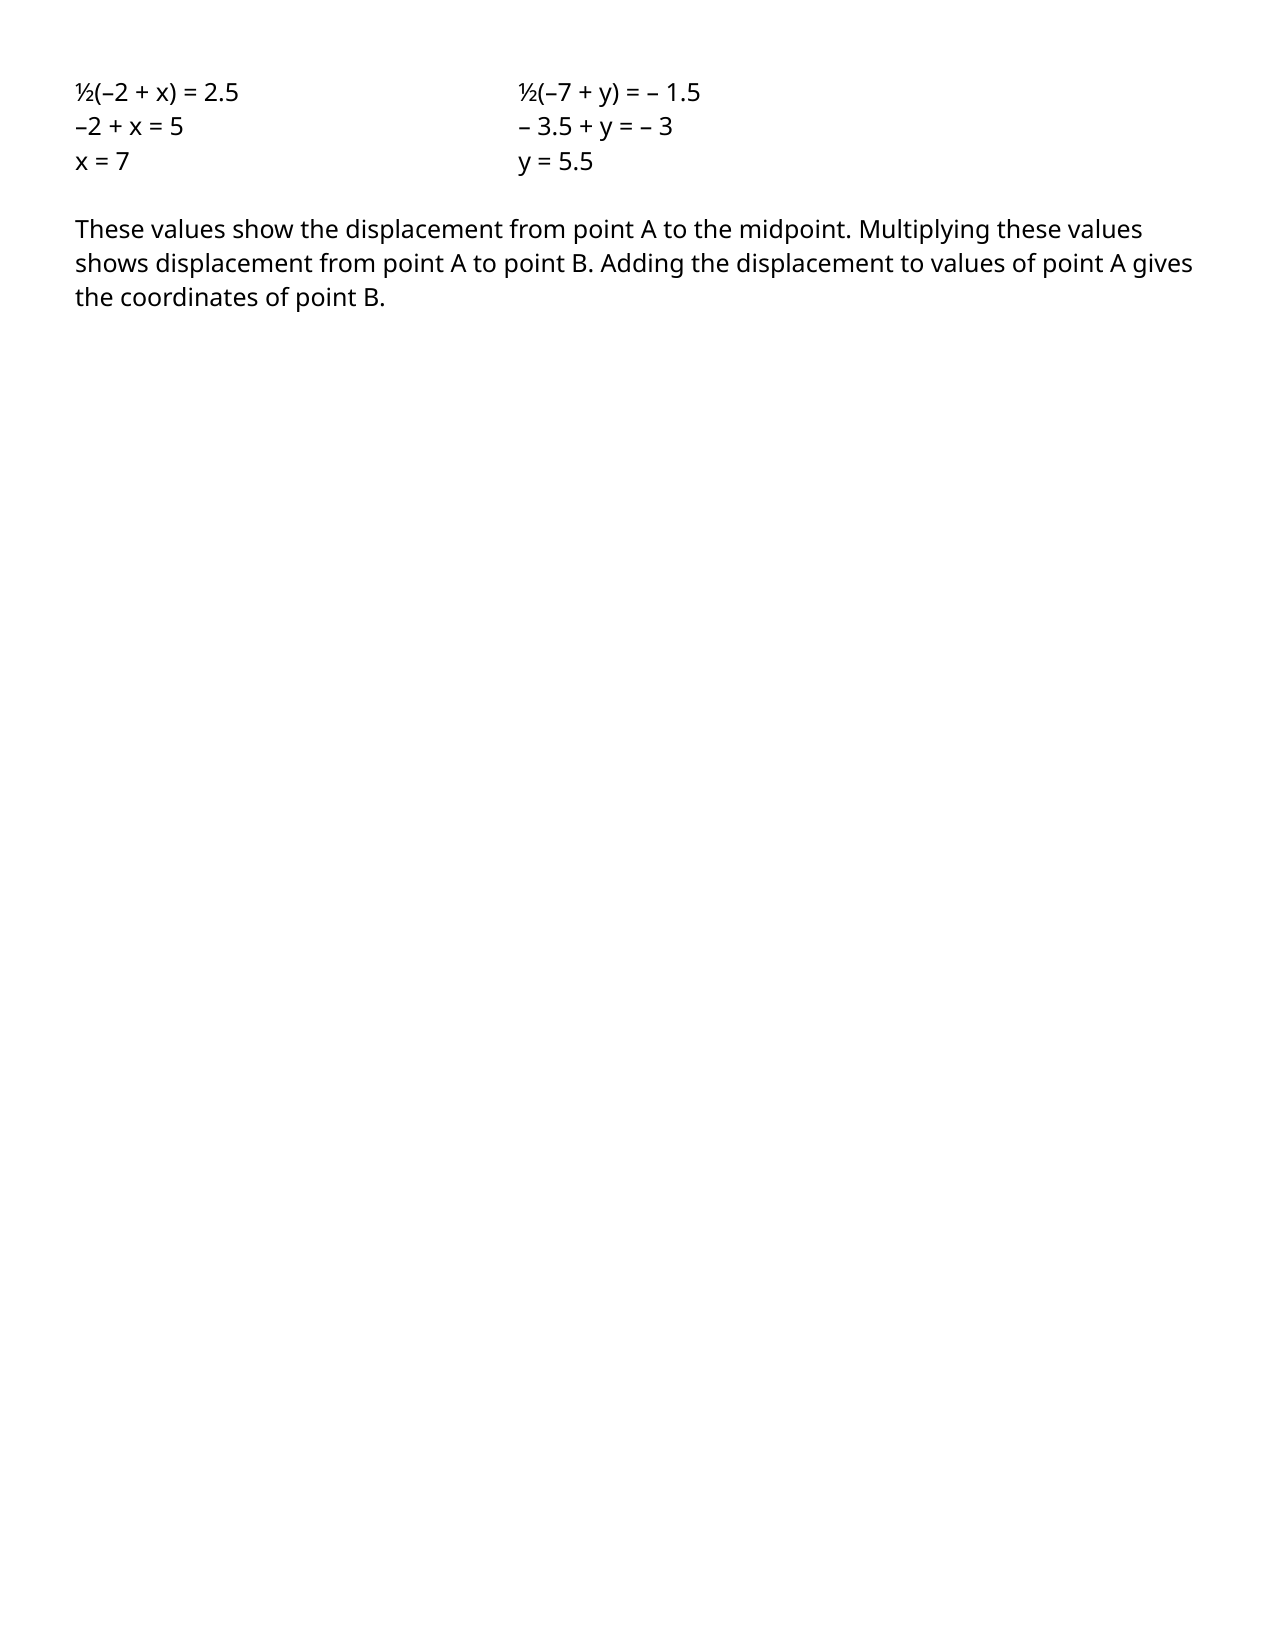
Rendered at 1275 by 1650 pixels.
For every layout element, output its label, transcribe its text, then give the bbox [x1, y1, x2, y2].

text –2 + x = 5 – 3.5 + y = – 3 [75, 109, 1200, 143]
text These values show the displacement from point A to the midpoint. Multiplying these values shows displacement from point A to point B. Adding the displacement to values of point A gives the coordinates of point B. [75, 211, 1200, 313]
text x = 7 y = 5.5 [75, 143, 1200, 177]
text ½(–2 + x) = 2.5 ½(–7 + y) = – 1.5 [75, 75, 1200, 109]
